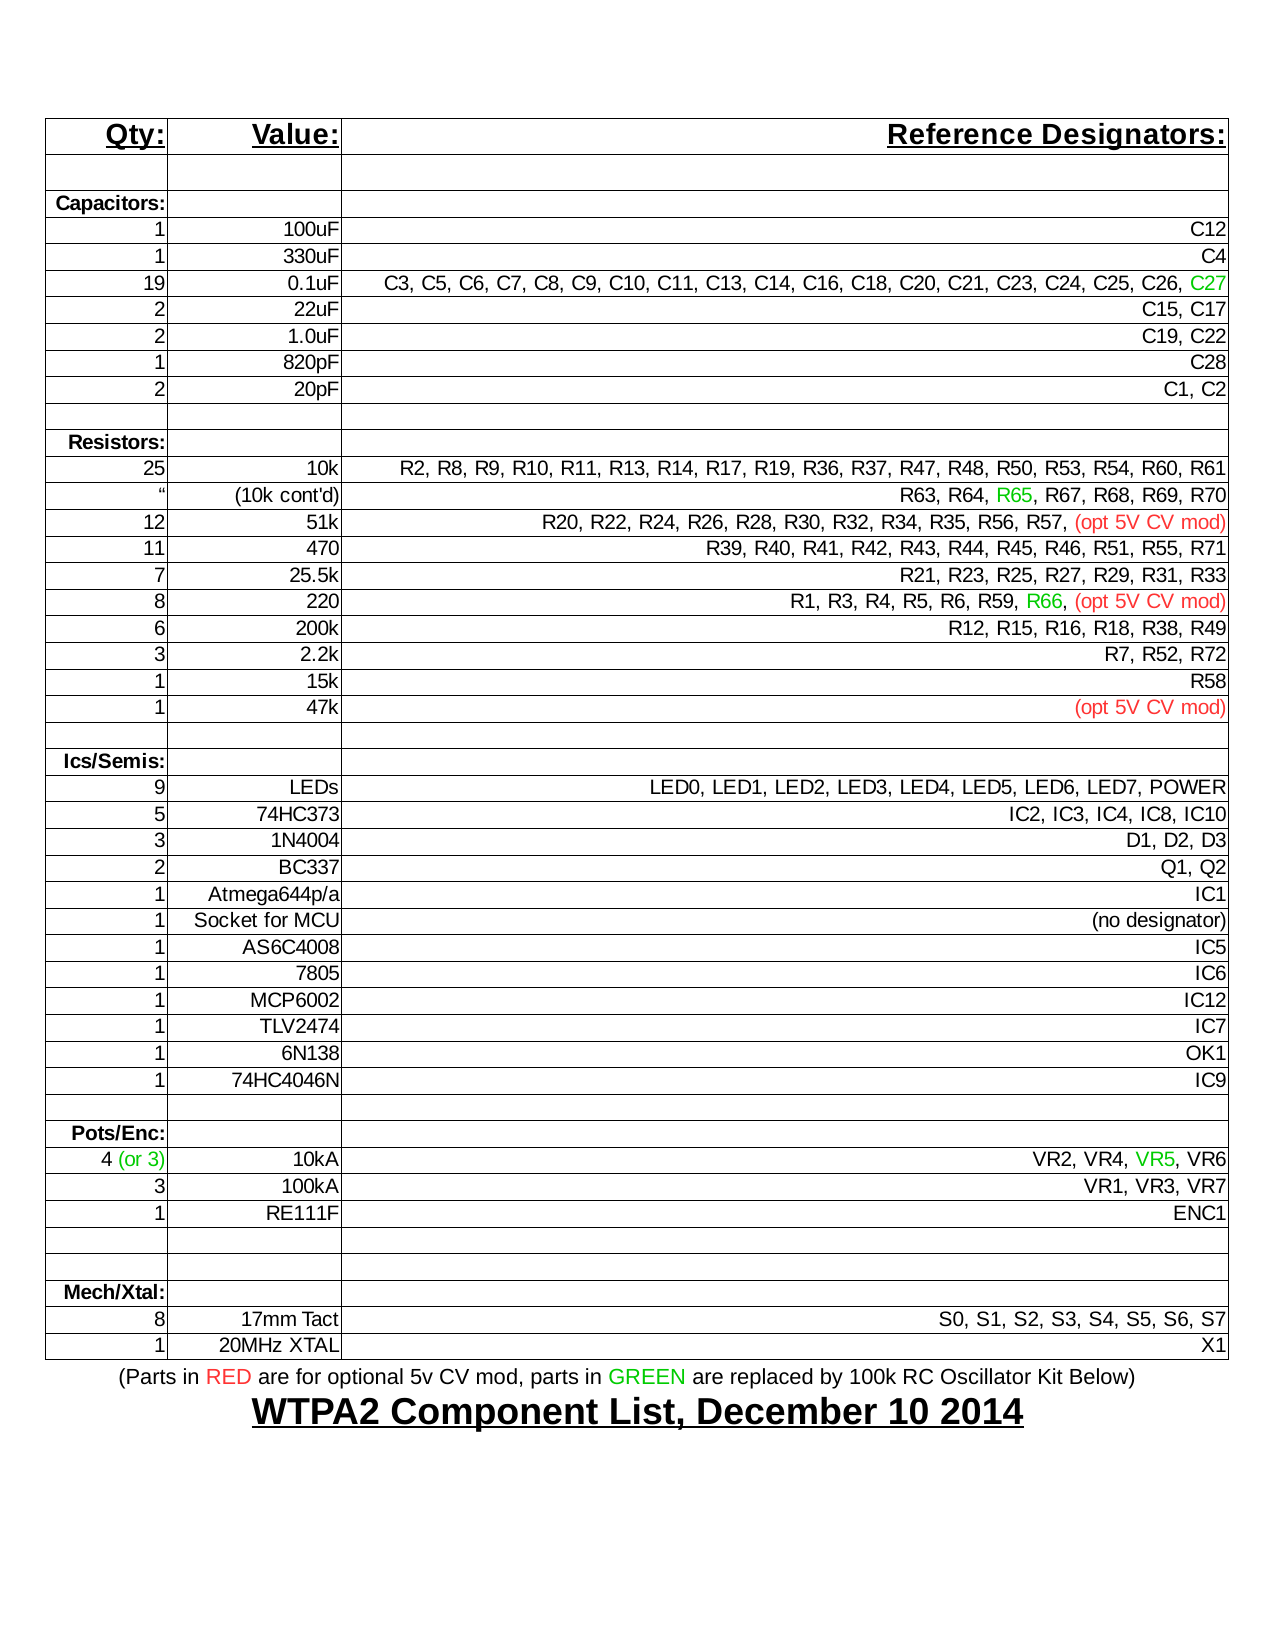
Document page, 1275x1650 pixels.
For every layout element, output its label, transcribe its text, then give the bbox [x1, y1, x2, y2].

text (Parts in RED are for optional 5v CV mod, parts in GREEN are replaced by 100k RC Oscillator Kit Below) [342, 537, 1157, 562]
text (Parts in RED are for optional 5v CV mod, parts in GREEN are replaced by 100k RC Oscillator Kit Below) [342, 119, 1157, 154]
text (Parts in RED are for optional 5v CV mod, parts in GREEN are replaced by 100k RC Oscillator Kit Below) [168, 1148, 341, 1173]
text (Parts in RED are for optional 5v CV mod, parts in GREEN are replaced by 100k RC Oscillator Kit Below) [342, 1201, 1157, 1227]
text (Parts in RED are for optional 5v CV mod, parts in GREEN are replaced by 100k RC Oscillator Kit Below) [342, 776, 1157, 801]
text (Parts in RED are for optional 5v CV mod, parts in GREEN are replaced by 100k RC Oscillator Kit Below) [342, 643, 1157, 669]
text (Parts in RED are for optional 5v CV mod, parts in GREEN are replaced by 100k RC Oscillator Kit Below) [342, 191, 1157, 217]
text (Parts in RED are for optional 5v CV mod, parts in GREEN are replaced by 100k RC Oscillator Kit Below) [342, 155, 1157, 190]
text (Parts in RED are for optional 5v CV mod, parts in GREEN are replaced by 100k RC Oscillator Kit Below) [168, 962, 341, 987]
text (Parts in RED are for optional 5v CV mod, parts in GREEN are replaced by 100k RC Oscillator Kit Below) [342, 1148, 1157, 1173]
text (Parts in RED are for optional 5v CV mod, parts in GREEN are replaced by 100k RC Oscillator Kit Below) [168, 1201, 341, 1227]
text (Parts in RED are for optional 5v CV mod, parts in GREEN are replaced by 100k RC Oscillator Kit Below) [342, 483, 1157, 509]
text WTPA2 Component List, December 10 2014 [118, 1389, 1157, 1432]
text (Parts in RED are for optional 5v CV mod, parts in GREEN are replaced by 100k RC Oscillator Kit Below) [342, 324, 1157, 350]
text (Parts in RED are for optional 5v CV mod, parts in GREEN are replaced by 100k RC Oscillator Kit Below) [168, 988, 341, 1014]
text (Parts in RED are for optional 5v CV mod, parts in GREEN are replaced by 100k RC Oscillator Kit Below) [168, 1334, 341, 1359]
text (Parts in RED are for optional 5v CV mod, parts in GREEN are replaced by 100k RC Oscillator Kit Below) [342, 616, 1157, 642]
text (Parts in RED are for optional 5v CV mod, parts in GREEN are replaced by 100k RC Oscillator Kit Below) [342, 590, 1157, 615]
text (Parts in RED are for optional 5v CV mod, parts in GREEN are replaced by 100k RC Oscillator Kit Below) [342, 962, 1157, 987]
text (Parts in RED are for optional 5v CV mod, parts in GREEN are replaced by 100k RC Oscillator Kit Below) [342, 749, 1157, 775]
text (Parts in RED are for optional 5v CV mod, parts in GREEN are replaced by 100k RC Oscillator Kit Below) [168, 563, 341, 589]
text (Parts in RED are for optional 5v CV mod, parts in GREEN are replaced by 100k RC Oscillator Kit Below) [168, 935, 341, 961]
text (Parts in RED are for optional 5v CV mod, parts in GREEN are replaced by 100k RC Oscillator Kit Below) [168, 1254, 341, 1280]
text (Parts in RED are for optional 5v CV mod, parts in GREEN are replaced by 100k RC Oscillator Kit Below) [342, 563, 1157, 589]
text (Parts in RED are for optional 5v CV mod, parts in GREEN are replaced by 100k RC Oscillator Kit Below) [168, 1228, 341, 1253]
text (Parts in RED are for optional 5v CV mod, parts in GREEN are replaced by 100k RC Oscillator Kit Below) [168, 670, 341, 695]
text (Parts in RED are for optional 5v CV mod, parts in GREEN are replaced by 100k RC Oscillator Kit Below) [342, 430, 1157, 456]
text (Parts in RED are for optional 5v CV mod, parts in GREEN are replaced by 100k RC Oscillator Kit Below) [168, 1281, 341, 1306]
text (Parts in RED are for optional 5v CV mod, parts in GREEN are replaced by 100k RC Oscillator Kit Below) [168, 1042, 341, 1067]
text (Parts in RED are for optional 5v CV mod, parts in GREEN are replaced by 100k RC Oscillator Kit Below) [168, 191, 341, 217]
text (Parts in RED are for optional 5v CV mod, parts in GREEN are replaced by 100k RC Oscillator Kit Below) [342, 988, 1157, 1014]
text (Parts in RED are for optional 5v CV mod, parts in GREEN are replaced by 100k RC Oscillator Kit Below) [342, 935, 1157, 961]
text (Parts in RED are for optional 5v CV mod, parts in GREEN are replaced by 100k RC Oscillator Kit Below) [168, 483, 341, 509]
text (Parts in RED are for optional 5v CV mod, parts in GREEN are replaced by 100k RC Oscillator Kit Below) [342, 1307, 1157, 1333]
text (Parts in RED are for optional 5v CV mod, parts in GREEN are replaced by 100k RC Oscillator Kit Below) [168, 802, 341, 828]
text (Parts in RED are for optional 5v CV mod, parts in GREEN are replaced by 100k RC Oscillator Kit Below) [342, 882, 1157, 908]
text (Parts in RED are for optional 5v CV mod, parts in GREEN are replaced by 100k RC Oscillator Kit Below) [168, 324, 341, 350]
text (Parts in RED are for optional 5v CV mod, parts in GREEN are replaced by 100k RC Oscillator Kit Below) [342, 510, 1157, 536]
text (Parts in RED are for optional 5v CV mod, parts in GREEN are replaced by 100k RC Oscillator Kit Below) [168, 119, 341, 154]
text (Parts in RED are for optional 5v CV mod, parts in GREEN are replaced by 100k RC Oscillator Kit Below) [342, 829, 1157, 855]
text (Parts in RED are for optional 5v CV mod, parts in GREEN are replaced by 100k RC Oscillator Kit Below) [168, 510, 341, 536]
text (Parts in RED are for optional 5v CV mod, parts in GREEN are replaced by 100k RC Oscillator Kit Below) [168, 1121, 341, 1147]
text (Parts in RED are for optional 5v CV mod, parts in GREEN are replaced by 100k RC Oscillator Kit Below) [168, 696, 341, 722]
text (Parts in RED are for optional 5v CV mod, parts in GREEN are replaced by 100k RC Oscillator Kit Below) [168, 643, 341, 669]
text (Parts in RED are for optional 5v CV mod, parts in GREEN are replaced by 100k RC Oscillator Kit Below) [342, 377, 1157, 403]
text (Parts in RED are for optional 5v CV mod, parts in GREEN are replaced by 100k RC Oscillator Kit Below) [342, 1121, 1157, 1147]
text (Parts in RED are for optional 5v CV mod, parts in GREEN are replaced by 100k RC Oscillator Kit Below) [342, 909, 1157, 934]
text (Parts in RED are for optional 5v CV mod, parts in GREEN are replaced by 100k RC Oscillator Kit Below) [168, 457, 341, 482]
text (Parts in RED are for optional 5v CV mod, parts in GREEN are replaced by 100k RC Oscillator Kit Below) [342, 723, 1157, 748]
text (Parts in RED are for optional 5v CV mod, parts in GREEN are replaced by 100k RC Oscillator Kit Below) [168, 155, 341, 190]
text (Parts in RED are for optional 5v CV mod, parts in GREEN are replaced by 100k RC Oscillator Kit Below) [168, 1307, 341, 1333]
text (Parts in RED are for optional 5v CV mod, parts in GREEN are replaced by 100k RC Oscillator Kit Below) [342, 1228, 1157, 1253]
text (Parts in RED are for optional 5v CV mod, parts in GREEN are replaced by 100k RC Oscillator Kit Below) [342, 271, 1157, 296]
text (Parts in RED are for optional 5v CV mod, parts in GREEN are replaced by 100k RC Oscillator Kit Below) [342, 1015, 1157, 1041]
text (Parts in RED are for optional 5v CV mod, parts in GREEN are replaced by 100k RC Oscillator Kit Below) [342, 404, 1157, 429]
text (Parts in RED are for optional 5v CV mod, parts in GREEN are replaced by 100k RC Oscillator Kit Below) [168, 856, 341, 881]
text (Parts in RED are for optional 5v CV mod, parts in GREEN are replaced by 100k RC Oscillator Kit Below) [168, 882, 341, 908]
text (Parts in RED are for optional 5v CV mod, parts in GREEN are replaced by 100k RC Oscillator Kit Below) [168, 723, 341, 748]
text (Parts in RED are for optional 5v CV mod, parts in GREEN are replaced by 100k RC Oscillator Kit Below) [342, 856, 1157, 881]
text (Parts in RED are for optional 5v CV mod, parts in GREEN are replaced by 100k RC Oscillator Kit Below) [168, 351, 341, 376]
text (Parts in RED are for optional 5v CV mod, parts in GREEN are replaced by 100k RC Oscillator Kit Below) [342, 297, 1157, 323]
text (Parts in RED are for optional 5v CV mod, parts in GREEN are replaced by 100k RC Oscillator Kit Below) [168, 271, 341, 296]
text (Parts in RED are for optional 5v CV mod, parts in GREEN are replaced by 100k RC Oscillator Kit Below) [168, 297, 341, 323]
text (Parts in RED are for optional 5v CV mod, parts in GREEN are replaced by 100k RC Oscillator Kit Below) [168, 1095, 341, 1120]
text (Parts in RED are for optional 5v CV mod, parts in GREEN are replaced by 100k RC Oscillator Kit Below) [342, 1095, 1157, 1120]
text (Parts in RED are for optional 5v CV mod, parts in GREEN are replaced by 100k RC Oscillator Kit Below) [342, 1042, 1157, 1067]
text (Parts in RED are for optional 5v CV mod, parts in GREEN are replaced by 100k RC Oscillator Kit Below) [168, 430, 341, 456]
text (Parts in RED are for optional 5v CV mod, parts in GREEN are replaced by 100k RC Oscillator Kit Below) [342, 457, 1157, 482]
text (Parts in RED are for optional 5v CV mod, parts in GREEN are replaced by 100k RC Oscillator Kit Below) [168, 244, 341, 270]
text (Parts in RED are for optional 5v CV mod, parts in GREEN are replaced by 100k RC Oscillator Kit Below) [168, 1174, 341, 1200]
text (Parts in RED are for optional 5v CV mod, parts in GREEN are replaced by 100k RC Oscillator Kit Below) [118, 1360, 1157, 1389]
text (Parts in RED are for optional 5v CV mod, parts in GREEN are replaced by 100k RC Oscillator Kit Below) [168, 590, 341, 615]
text (Parts in RED are for optional 5v CV mod, parts in GREEN are replaced by 100k RC Oscillator Kit Below) [168, 776, 341, 801]
text (Parts in RED are for optional 5v CV mod, parts in GREEN are replaced by 100k RC Oscillator Kit Below) [342, 1334, 1157, 1359]
text (Parts in RED are for optional 5v CV mod, parts in GREEN are replaced by 100k RC Oscillator Kit Below) [342, 1068, 1157, 1094]
text (Parts in RED are for optional 5v CV mod, parts in GREEN are replaced by 100k RC Oscillator Kit Below) [342, 1174, 1157, 1200]
text (Parts in RED are for optional 5v CV mod, parts in GREEN are replaced by 100k RC Oscillator Kit Below) [168, 1015, 341, 1041]
text (Parts in RED are for optional 5v CV mod, parts in GREEN are replaced by 100k RC Oscillator Kit Below) [168, 377, 341, 403]
text (Parts in RED are for optional 5v CV mod, parts in GREEN are replaced by 100k RC Oscillator Kit Below) [168, 537, 341, 562]
text (Parts in RED are for optional 5v CV mod, parts in GREEN are replaced by 100k RC Oscillator Kit Below) [168, 404, 341, 429]
text (Parts in RED are for optional 5v CV mod, parts in GREEN are replaced by 100k RC Oscillator Kit Below) [168, 749, 341, 775]
text (Parts in RED are for optional 5v CV mod, parts in GREEN are replaced by 100k RC Oscillator Kit Below) [168, 1068, 341, 1094]
text (Parts in RED are for optional 5v CV mod, parts in GREEN are replaced by 100k RC Oscillator Kit Below) [342, 1254, 1157, 1280]
text (Parts in RED are for optional 5v CV mod, parts in GREEN are replaced by 100k RC Oscillator Kit Below) [342, 670, 1157, 695]
text (Parts in RED are for optional 5v CV mod, parts in GREEN are replaced by 100k RC Oscillator Kit Below) [168, 218, 341, 243]
text (Parts in RED are for optional 5v CV mod, parts in GREEN are replaced by 100k RC Oscillator Kit Below) [342, 244, 1157, 270]
text (Parts in RED are for optional 5v CV mod, parts in GREEN are replaced by 100k RC Oscillator Kit Below) [342, 696, 1157, 722]
text (Parts in RED are for optional 5v CV mod, parts in GREEN are replaced by 100k RC Oscillator Kit Below) [168, 909, 341, 934]
text (Parts in RED are for optional 5v CV mod, parts in GREEN are replaced by 100k RC Oscillator Kit Below) [342, 1281, 1157, 1306]
text (Parts in RED are for optional 5v CV mod, parts in GREEN are replaced by 100k RC Oscillator Kit Below) [168, 616, 341, 642]
text (Parts in RED are for optional 5v CV mod, parts in GREEN are replaced by 100k RC Oscillator Kit Below) [168, 829, 341, 855]
text (Parts in RED are for optional 5v CV mod, parts in GREEN are replaced by 100k RC Oscillator Kit Below) [342, 218, 1157, 243]
text (Parts in RED are for optional 5v CV mod, parts in GREEN are replaced by 100k RC Oscillator Kit Below) [342, 351, 1157, 376]
text (Parts in RED are for optional 5v CV mod, parts in GREEN are replaced by 100k RC Oscillator Kit Below) [342, 802, 1157, 828]
